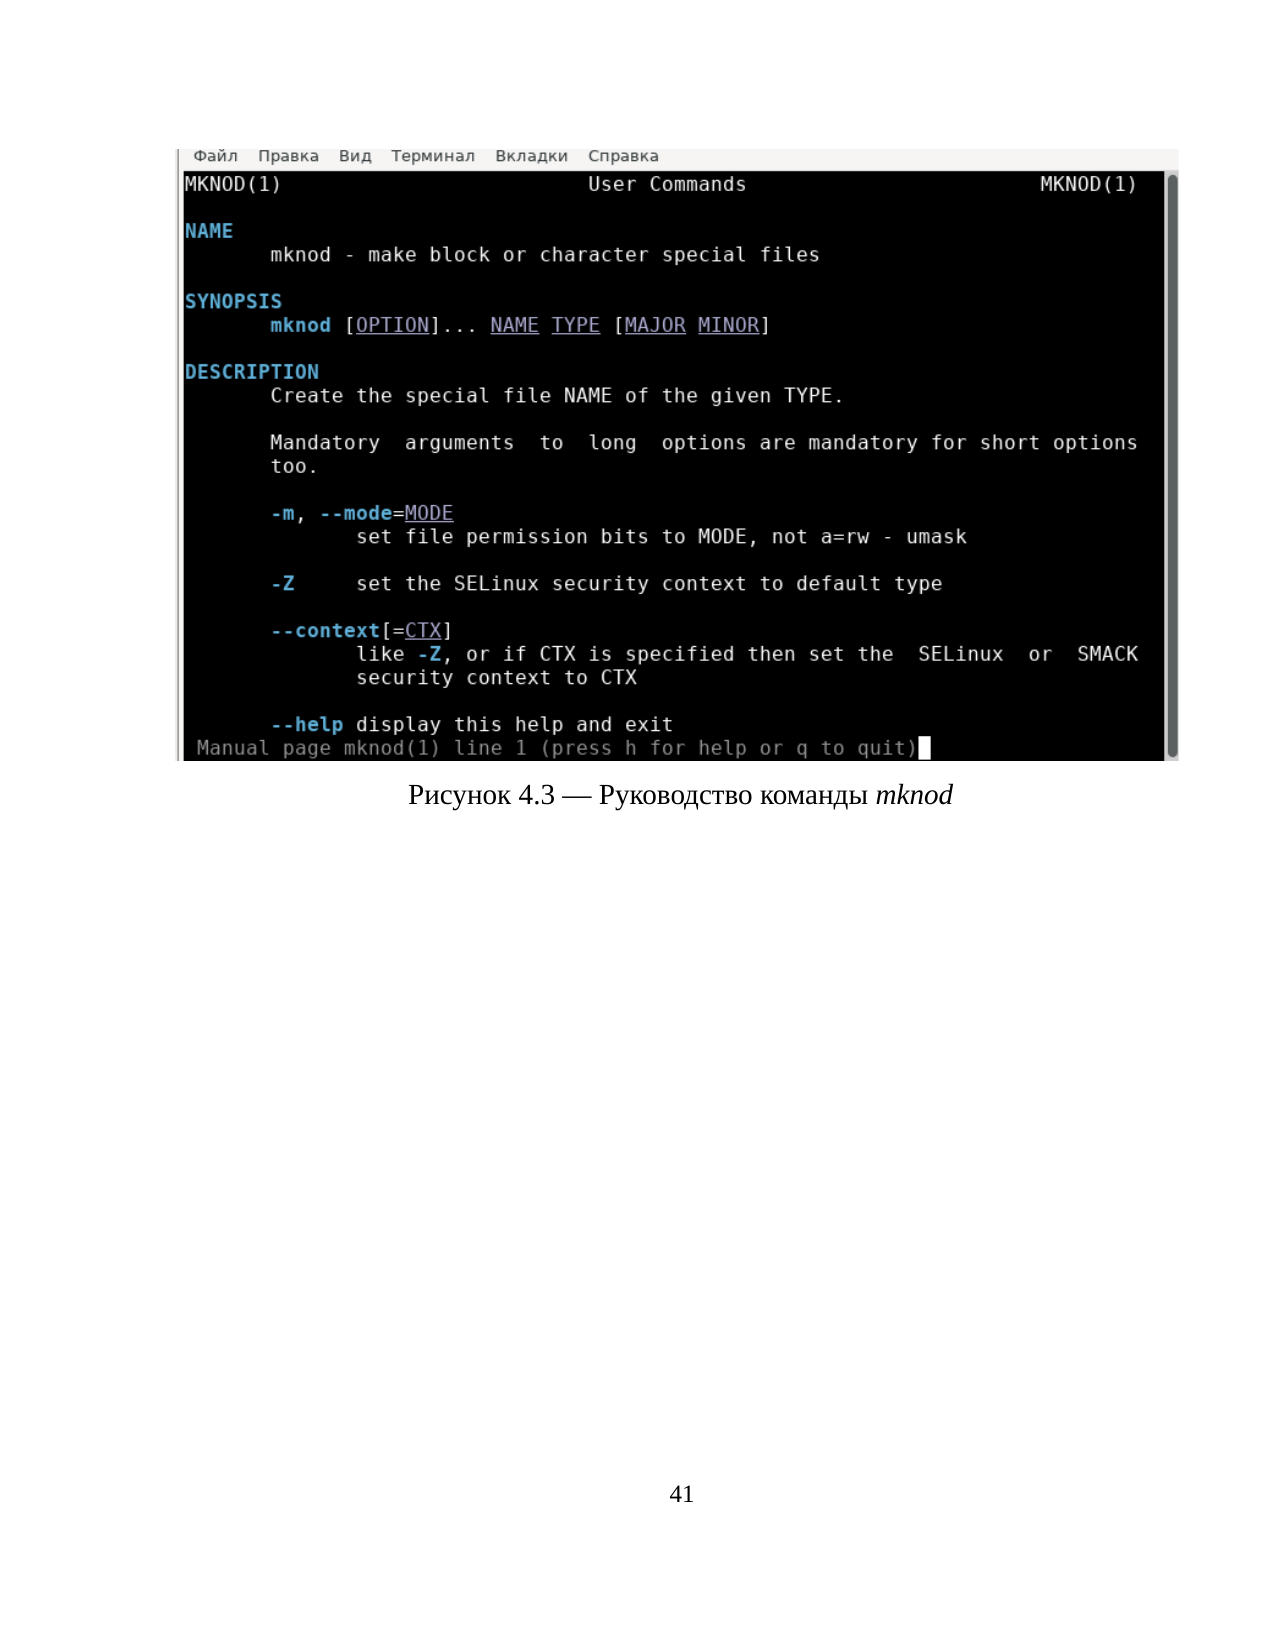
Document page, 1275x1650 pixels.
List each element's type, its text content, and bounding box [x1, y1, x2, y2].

text Рисунок 4.3 — Руководство команды mknod [177, 142, 1186, 811]
picture [174, 149, 1179, 761]
